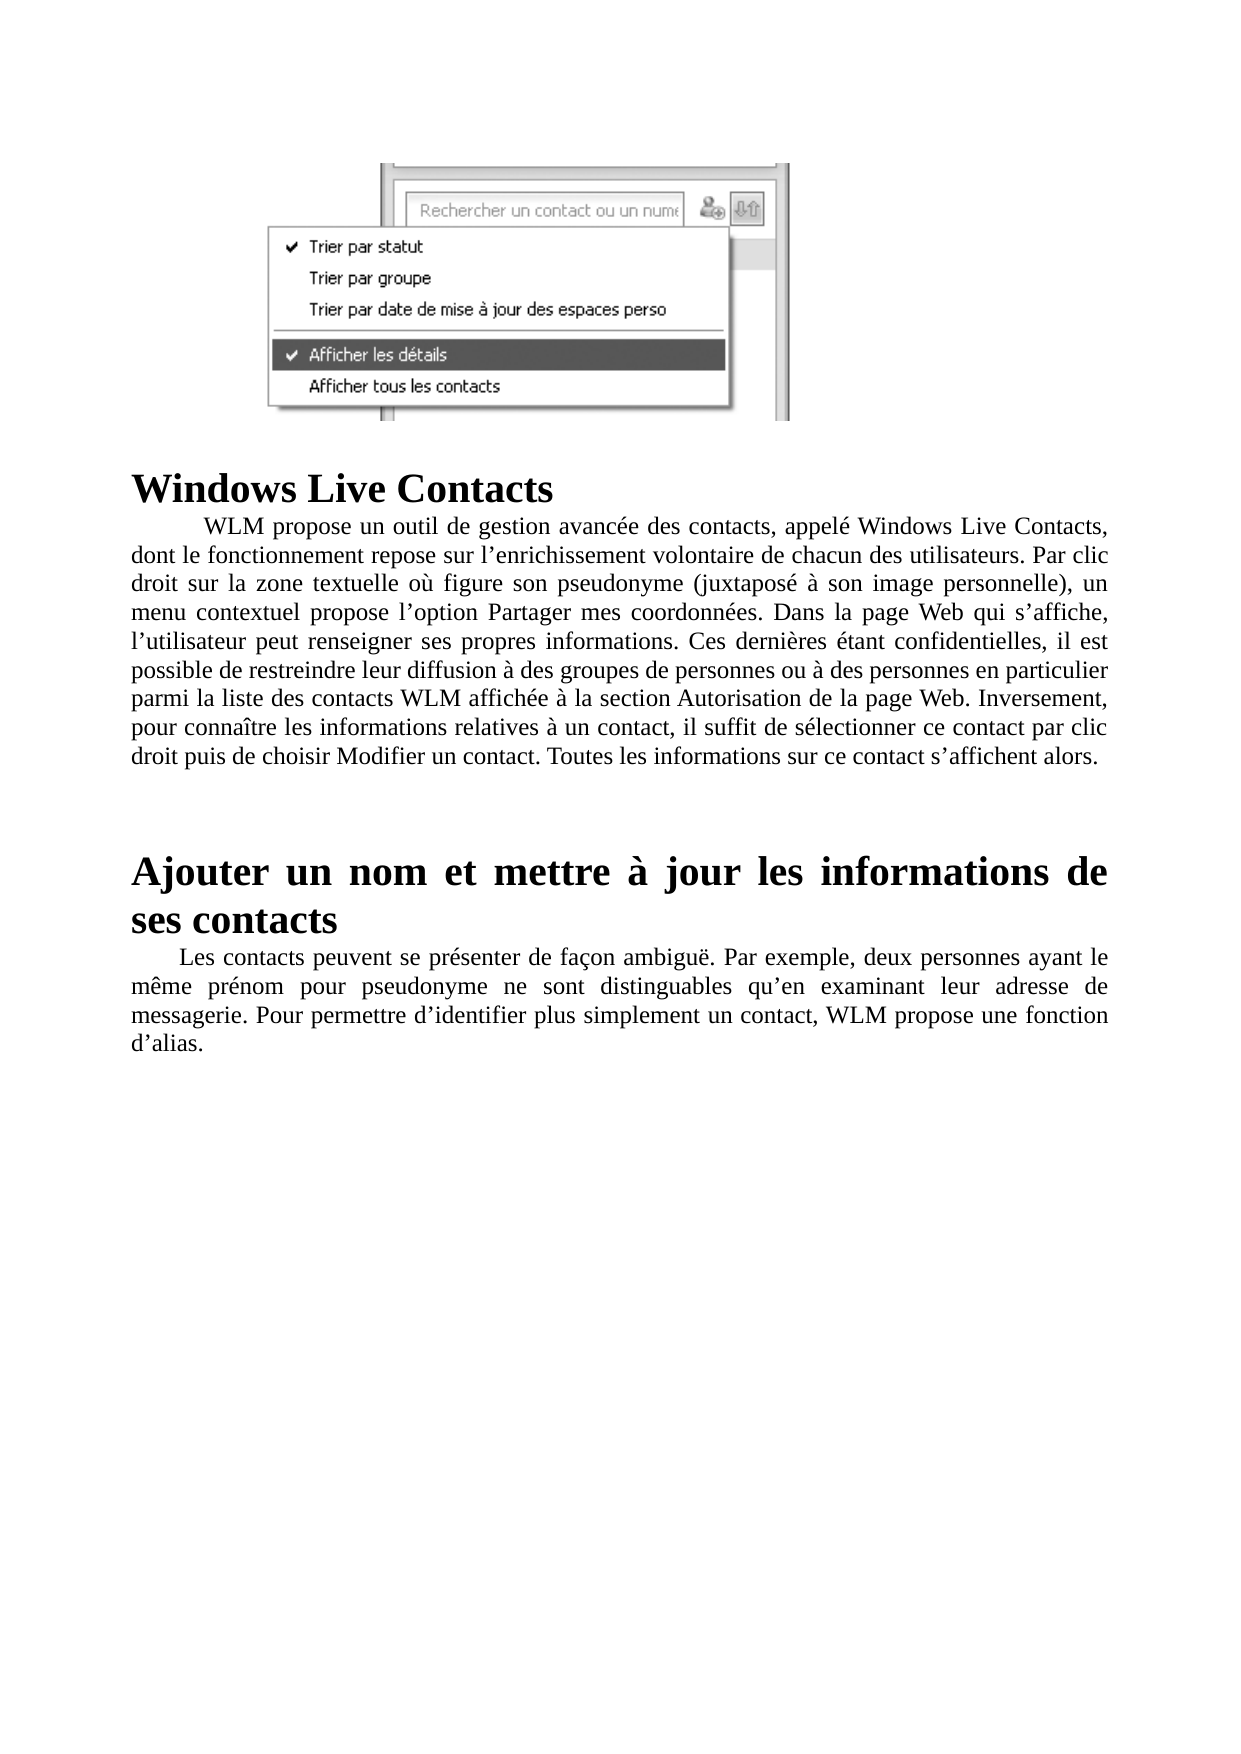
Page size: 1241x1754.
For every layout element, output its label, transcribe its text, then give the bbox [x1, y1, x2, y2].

text Les contacts peuvent se présenter de façon ambiguë. Par exemple, deux personnes ayant le même prénom pour pseudonyme ne sont distinguables qu’en examinant leur adresse de messagerie. Pour permettre d’identifier plus simplement un contact, WLM propose une fonction d’alias. [131, 942, 1109, 1057]
text Ajouter un nom et mettre à jour les informations de ses contacts [131, 846, 1109, 942]
picture [261, 163, 818, 421]
text Windows Live Contacts [131, 463, 1109, 511]
text WLM propose un outil de gestion avancée des contacts, appelé Windows Live Contacts, dont le fonctionnement repose sur l’enrichissement volontaire de chacun des utilisateurs. Par clic droit sur la zone textuelle où figure son pseudonyme (juxtaposé à son image personnelle), un menu contextuel propose l’option Partager mes coordonnées. Dans la page Web qui s’affiche, l’utilisateur peut renseigner ses propres informations. Ces dernières étant confidentielles, il est possible de restreindre leur diffusion à des groupes de personnes ou à des personnes en particulier parmi la liste des contacts WLM affichée à la section Autorisation de la page Web. Inversement, pour connaître les informations relatives à un contact, il suffit de sélectionner ce contact par clic droit puis de choisir Modifier un contact. Toutes les informations sur ce contact s’affichent alors. [131, 511, 1109, 770]
